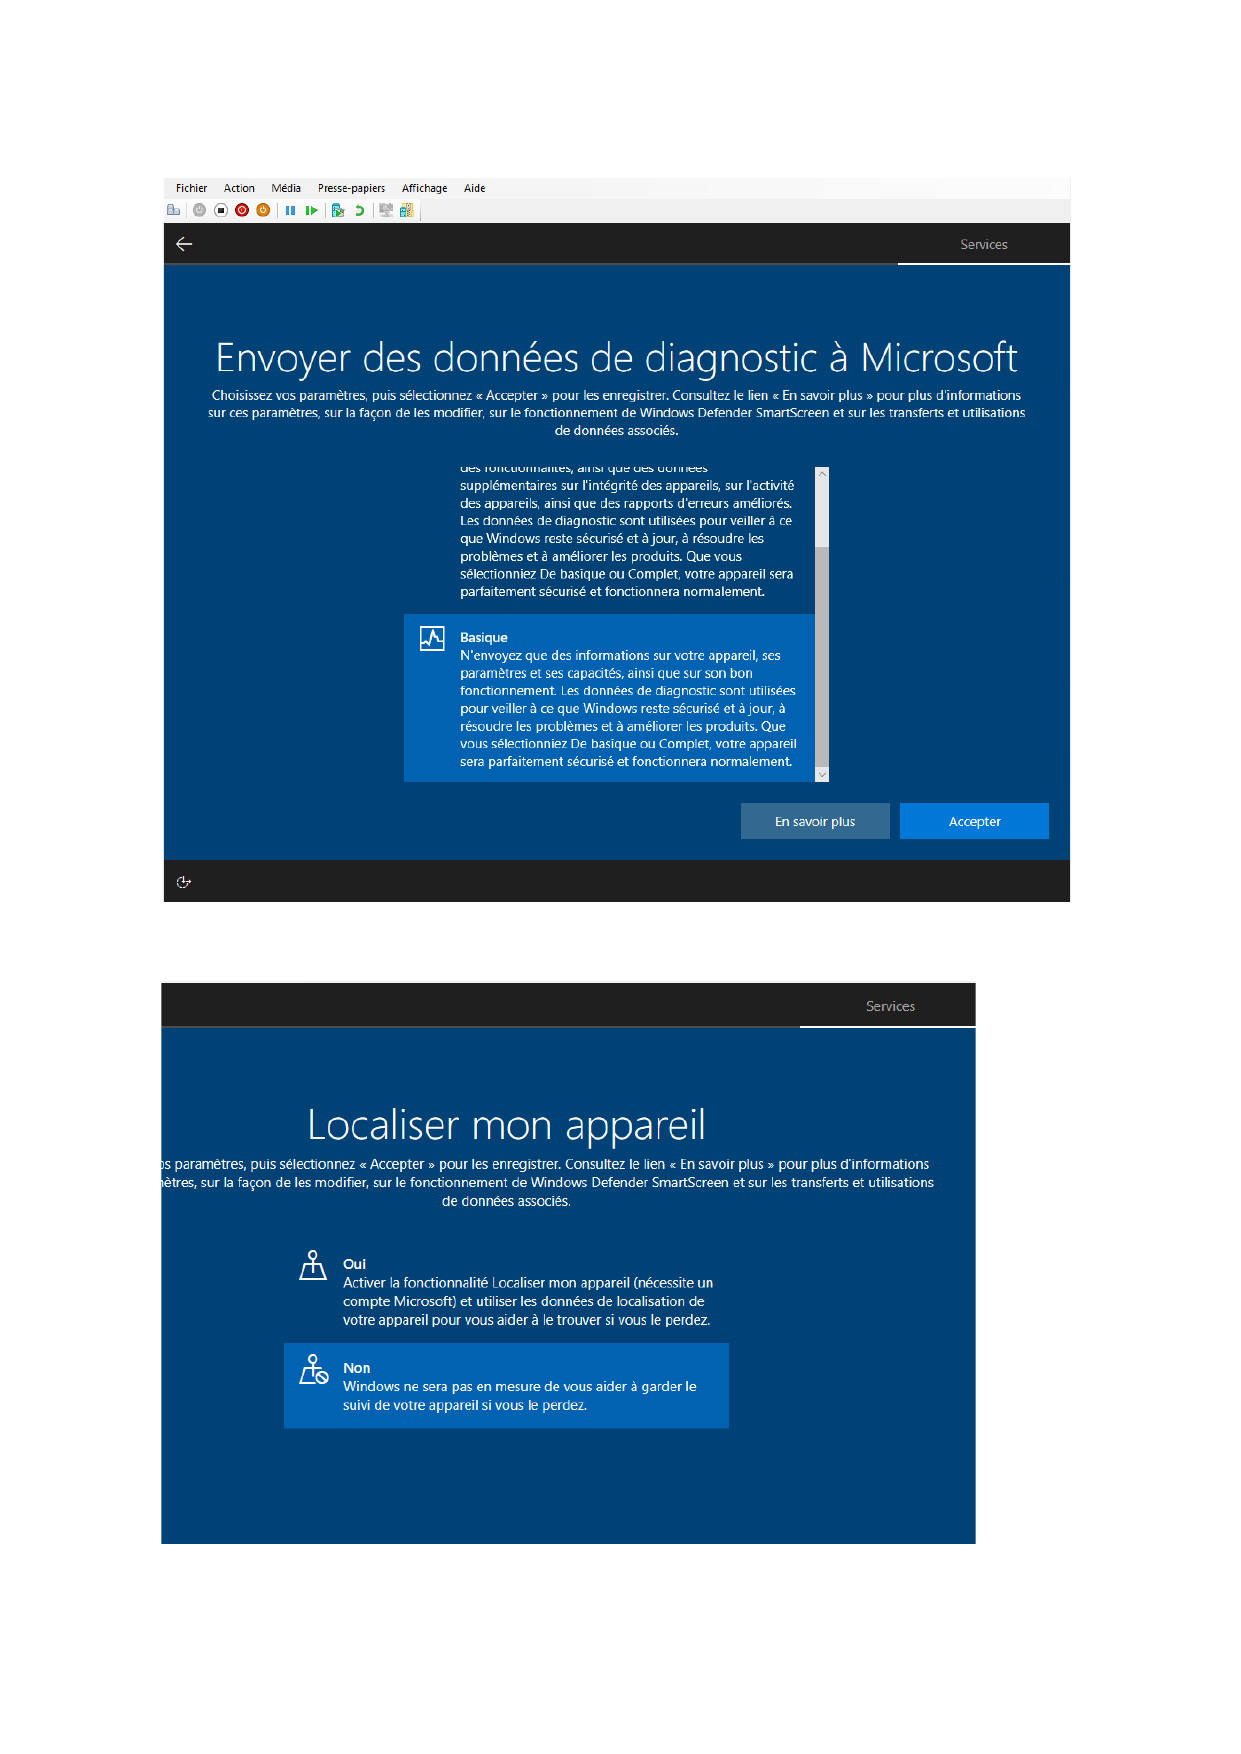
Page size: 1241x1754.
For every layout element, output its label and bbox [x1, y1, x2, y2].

picture [163, 178, 1071, 902]
picture [161, 981, 976, 1544]
